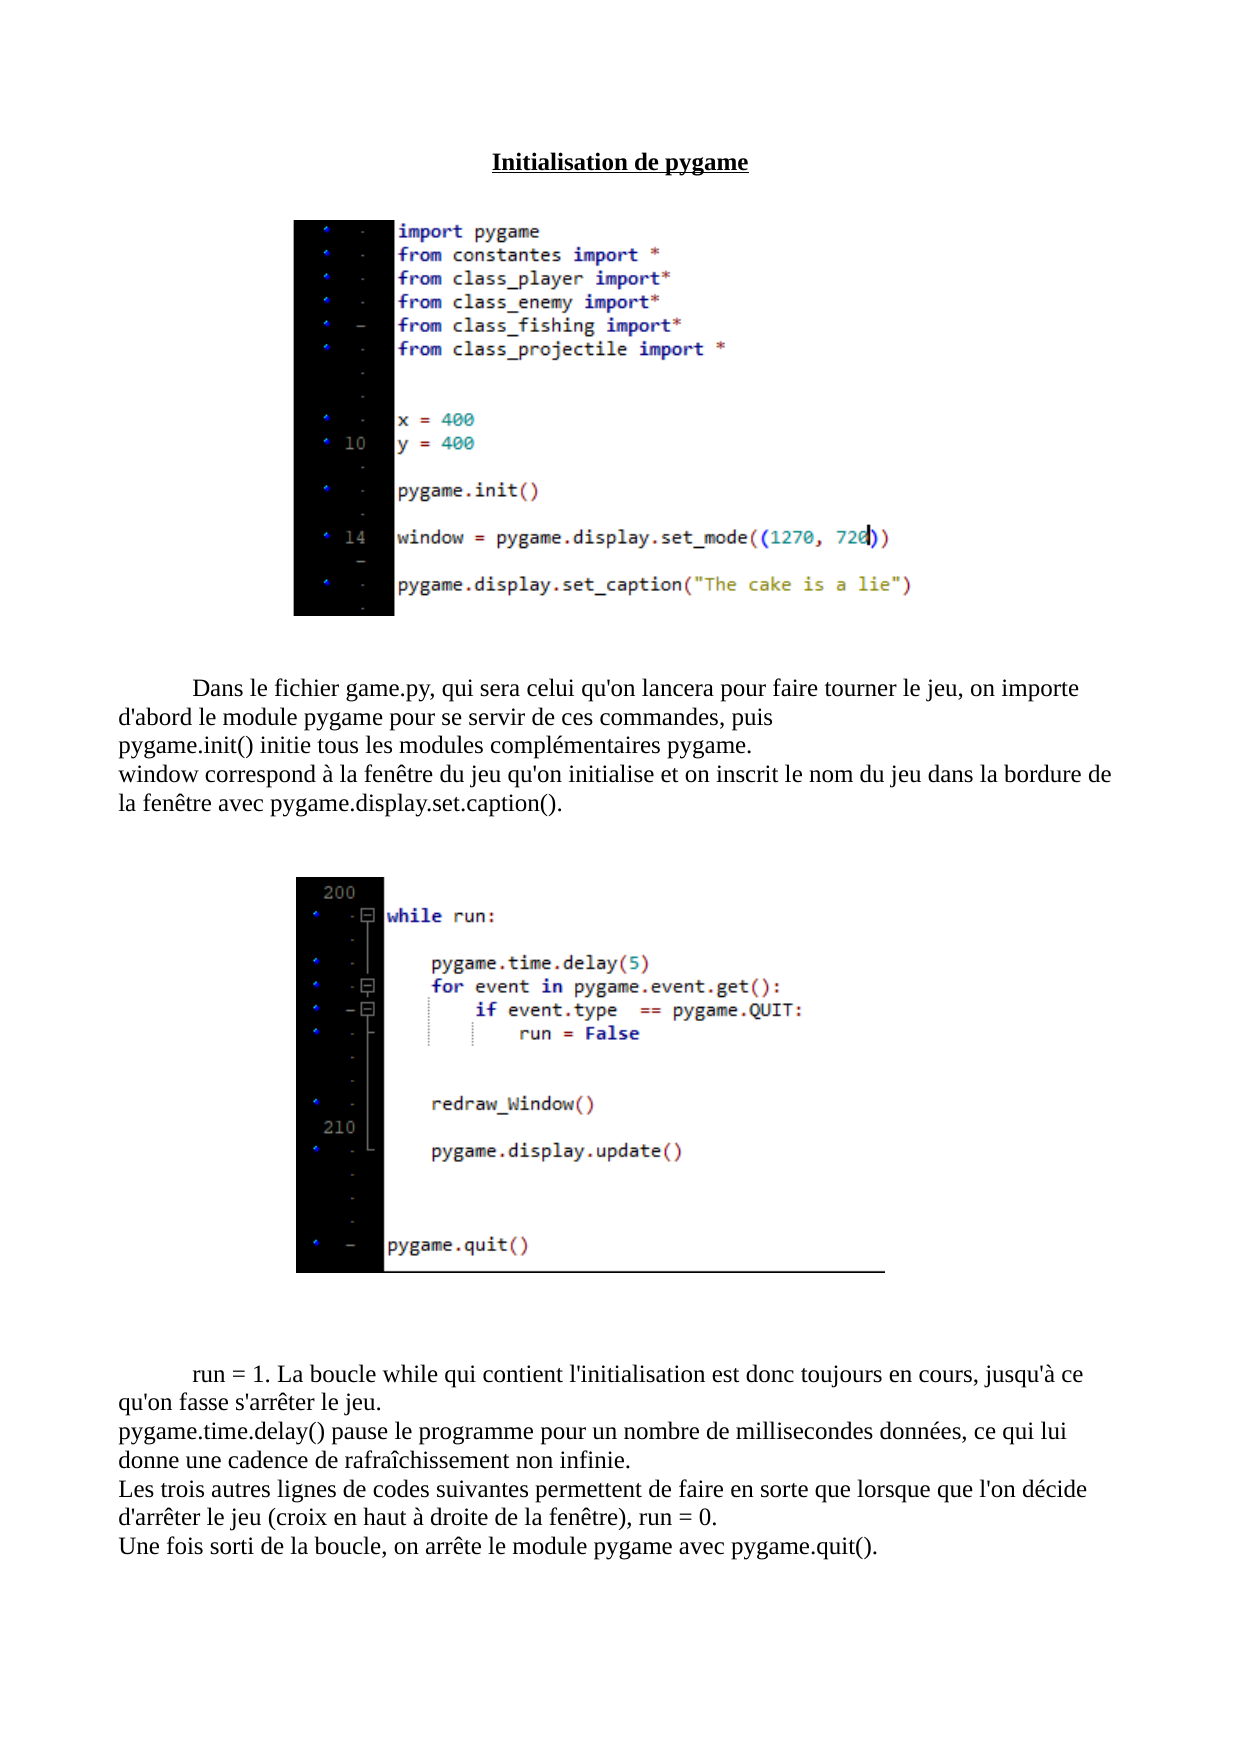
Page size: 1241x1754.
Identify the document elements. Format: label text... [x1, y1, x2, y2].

text window correspond à la fenêtre du jeu qu'on initialise et on inscrit le nom du jeu dans la bordure de la fenêtre avec pygame.display.set.caption(). [118, 759, 1122, 817]
picture [296, 877, 885, 1273]
picture [293, 220, 944, 616]
text run = 1. La boucle while qui contient l'initialisation est donc toujours en cours, jusqu'à ce qu'on fasse s'arrêter le jeu. [118, 1359, 1122, 1416]
text Dans le fichier game.py, qui sera celui qu'on lancera pour faire tourner le jeu, on importe d'abord le module pygame pour se servir de ces commandes, puis [118, 673, 1122, 730]
text Initialisation de pygame [118, 147, 1122, 176]
text pygame.init() initie tous les modules complémentaires pygame. [118, 730, 1122, 759]
text pygame.time.delay() pause le programme pour un nombre de millisecondes données, ce qui lui donne une cadence de rafraîchissement non infinie. [118, 1416, 1122, 1474]
text Une fois sorti de la boucle, on arrête le module pygame avec pygame.quit(). [118, 1531, 1122, 1560]
text Les trois autres lignes de codes suivantes permettent de faire en sorte que lorsque que l'on décide d'arrêter le jeu (croix en haut à droite de la fenêtre), run = 0. [118, 1474, 1122, 1531]
